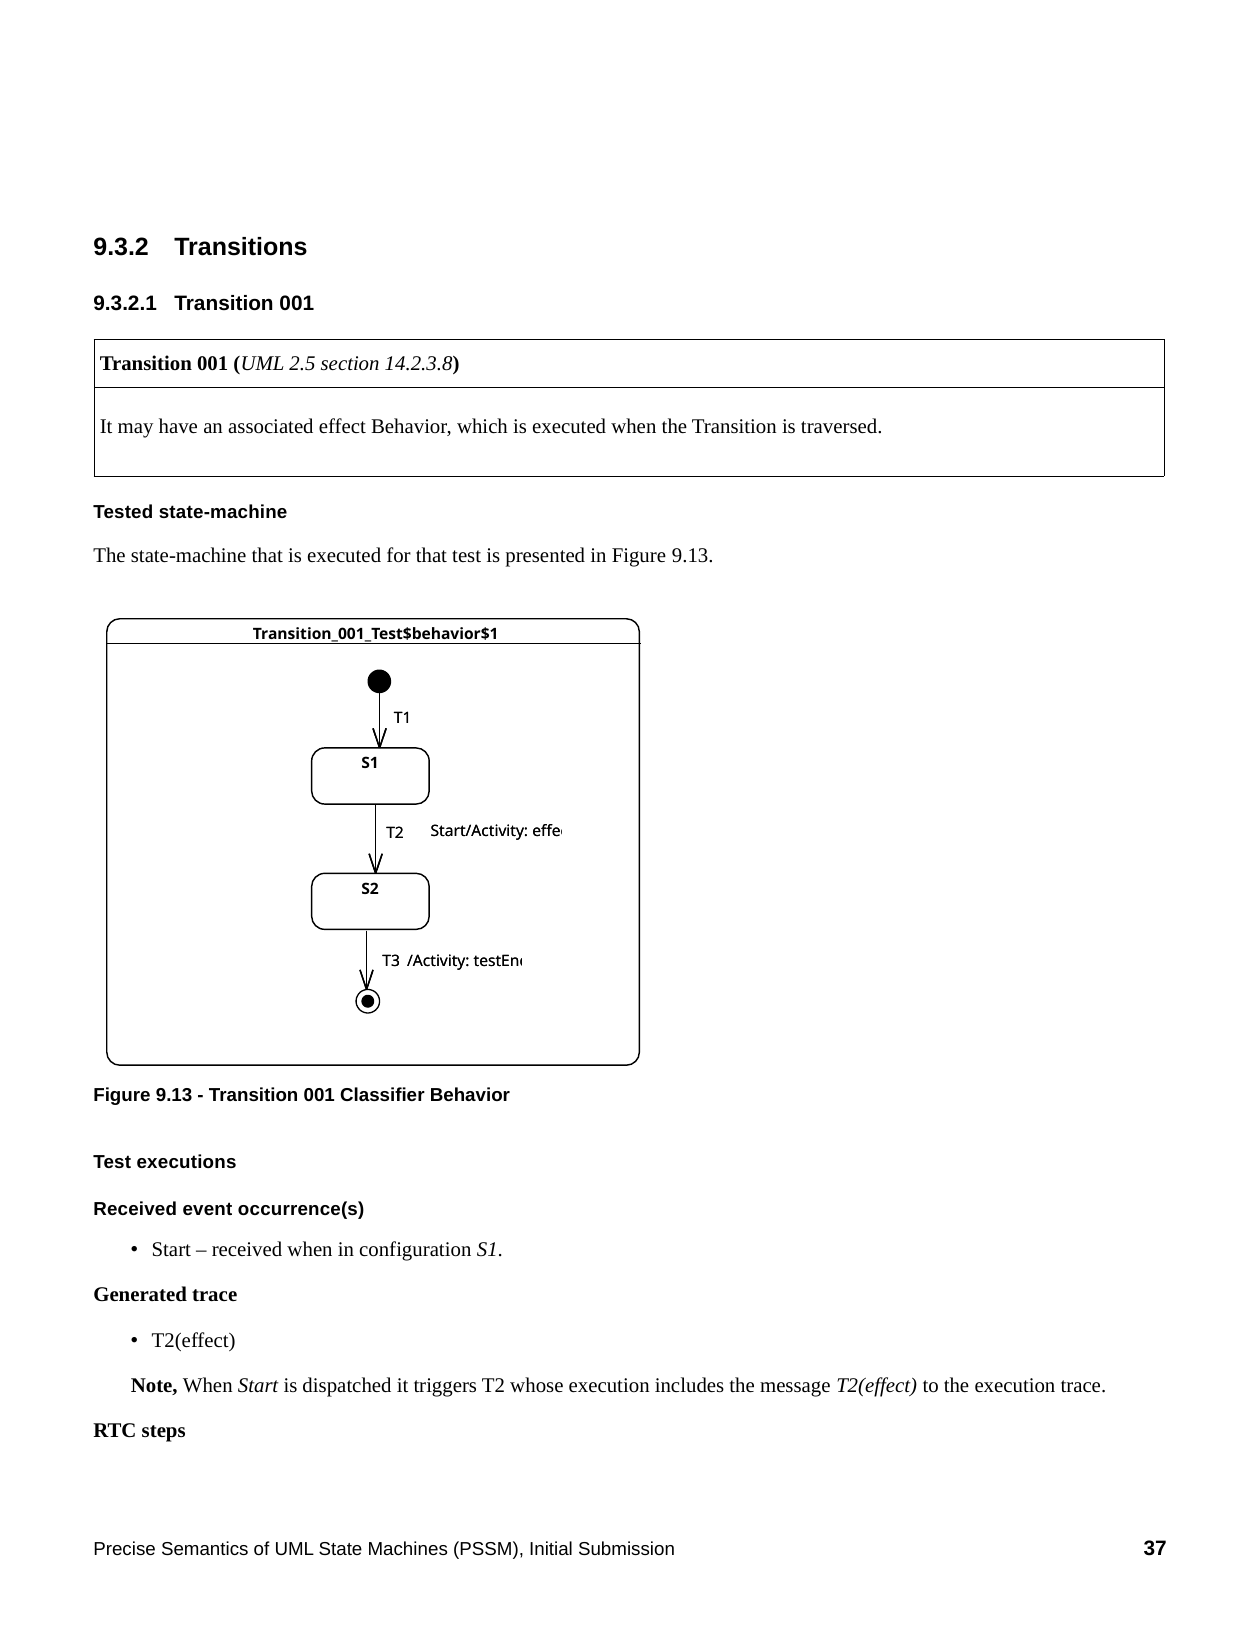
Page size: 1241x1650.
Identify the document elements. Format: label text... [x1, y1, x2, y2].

subtitle Tested state-machine [93, 501, 1164, 522]
list Start – received when in configuration S1. [131, 1236, 1164, 1261]
text Note, When Start is dispatched it triggers T2 whose execution includes the message T2(effect) to the execution trace. [131, 1373, 1164, 1397]
text Generated trace [93, 1282, 1164, 1306]
subtitle Received event occurrence(s) [93, 1197, 1164, 1219]
text RTC steps [93, 1418, 1164, 1442]
subtitle Test executions [93, 1151, 1164, 1172]
text The state-machine that is executed for that test is presented in Figure 9.13. [93, 543, 1164, 567]
list T2(effect) [131, 1327, 1164, 1352]
text Figure 9.13 - Transition 001 Classifier Behavior [93, 605, 654, 1105]
subtitle Transitions [93, 231, 1164, 260]
subtitle Transition 001 [93, 289, 1164, 314]
table_header Transition 001 (UML 2.5 section 14.2.3.8) [95, 340, 1164, 387]
table_cell It may have an associated effect Behavior, which is executed when the Transition is traversed. [95, 388, 1164, 476]
